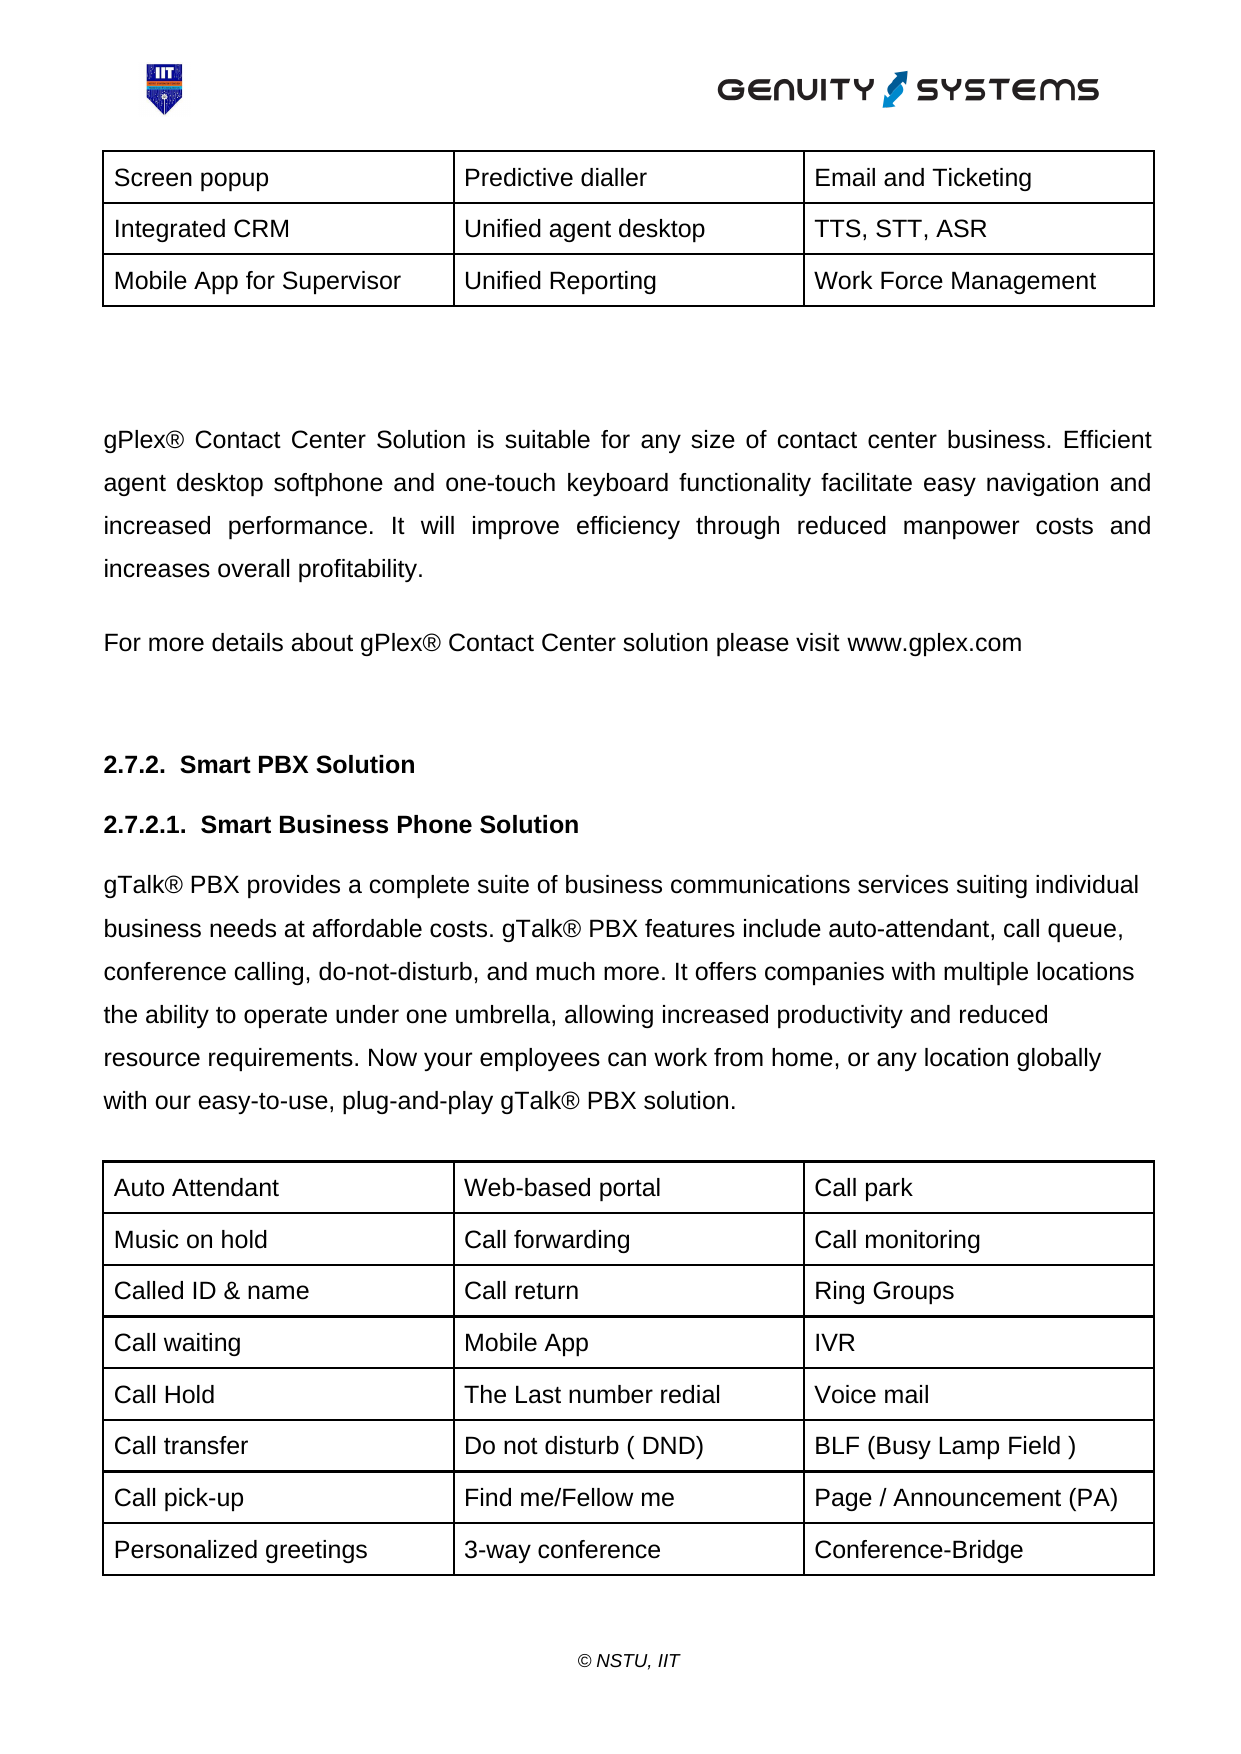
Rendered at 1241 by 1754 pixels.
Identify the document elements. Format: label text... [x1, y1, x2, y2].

table_cell Predictive dialler [455, 152, 803, 202]
table_cell Screen popup [104, 152, 453, 202]
table_cell BLF (Busy Lamp Field ) [805, 1421, 1153, 1470]
table_cell Music on hold [104, 1214, 453, 1264]
table_cell Call transfer [104, 1421, 453, 1470]
table_cell The Last number redial [455, 1369, 803, 1419]
table_cell Work Force Management [805, 255, 1153, 305]
table_cell Mobile App for Supervisor [104, 255, 453, 305]
picture [137, 62, 192, 117]
table_cell Personalized greetings [104, 1524, 453, 1574]
table_cell Call pick-up [104, 1473, 453, 1522]
table_cell Do not disturb ( DND) [455, 1421, 803, 1470]
table_cell Unified Reporting [455, 255, 803, 305]
table_cell IVR [805, 1318, 1153, 1367]
table_cell Ring Groups [805, 1266, 1153, 1315]
text gTalk® PBX provides a complete suite of business communications services suiting individual business needs at affordable costs. gTalk® PBX features include auto-attendant, call queue, conference calling, do-not-disturb, and much more. It offers companies with multiple locations the ability to operate under one umbrella, allowing increased productivity and reduced resource requirements. Now your employees can work from home, or any location globally with our easy-to-use, plug-and-play gTalk® PBX solution. [103, 870, 1153, 1115]
table_cell 3-way conference [455, 1524, 803, 1574]
table_cell Call return [455, 1266, 803, 1315]
text For more details about gPlex® Contact Center solution please visit www.gplex.com [103, 628, 1153, 657]
table_cell Page / Announcement (PA) [805, 1473, 1153, 1522]
table_cell Call forwarding [455, 1214, 803, 1264]
table_cell Call Hold [104, 1369, 453, 1419]
table_cell Unified agent desktop [455, 204, 803, 253]
subtitle 2.7.2. Smart PBX Solution [103, 750, 1153, 779]
table_cell Integrated CRM [104, 204, 453, 253]
table_cell Call waiting [104, 1318, 453, 1367]
table_header Web-based portal [455, 1163, 803, 1212]
table_cell Called ID & name [104, 1266, 453, 1315]
table_cell Find me/Fellow me [455, 1473, 803, 1522]
table_cell Call monitoring [805, 1214, 1153, 1264]
table_cell TTS, STT, ASR [805, 204, 1153, 253]
subtitle 2.7.2.1. Smart Business Phone Solution [103, 810, 1153, 839]
text gPlex® Contact Center Solution is suitable for any size of contact center business. Efficient agent desktop softphone and one-touch keyboard functionality facilitate easy navigation and increased performance. It will improve efficiency through reduced manpower costs and increases overall profitability. [103, 424, 1153, 583]
table_header Auto Attendant [104, 1163, 453, 1212]
table_cell Voice mail [805, 1369, 1153, 1419]
table_cell Conference-Bridge [805, 1524, 1153, 1574]
table_cell Mobile App [455, 1318, 803, 1367]
table_header Call park [805, 1163, 1153, 1212]
table_cell Email and Ticketing [805, 152, 1153, 202]
picture [714, 70, 1101, 108]
